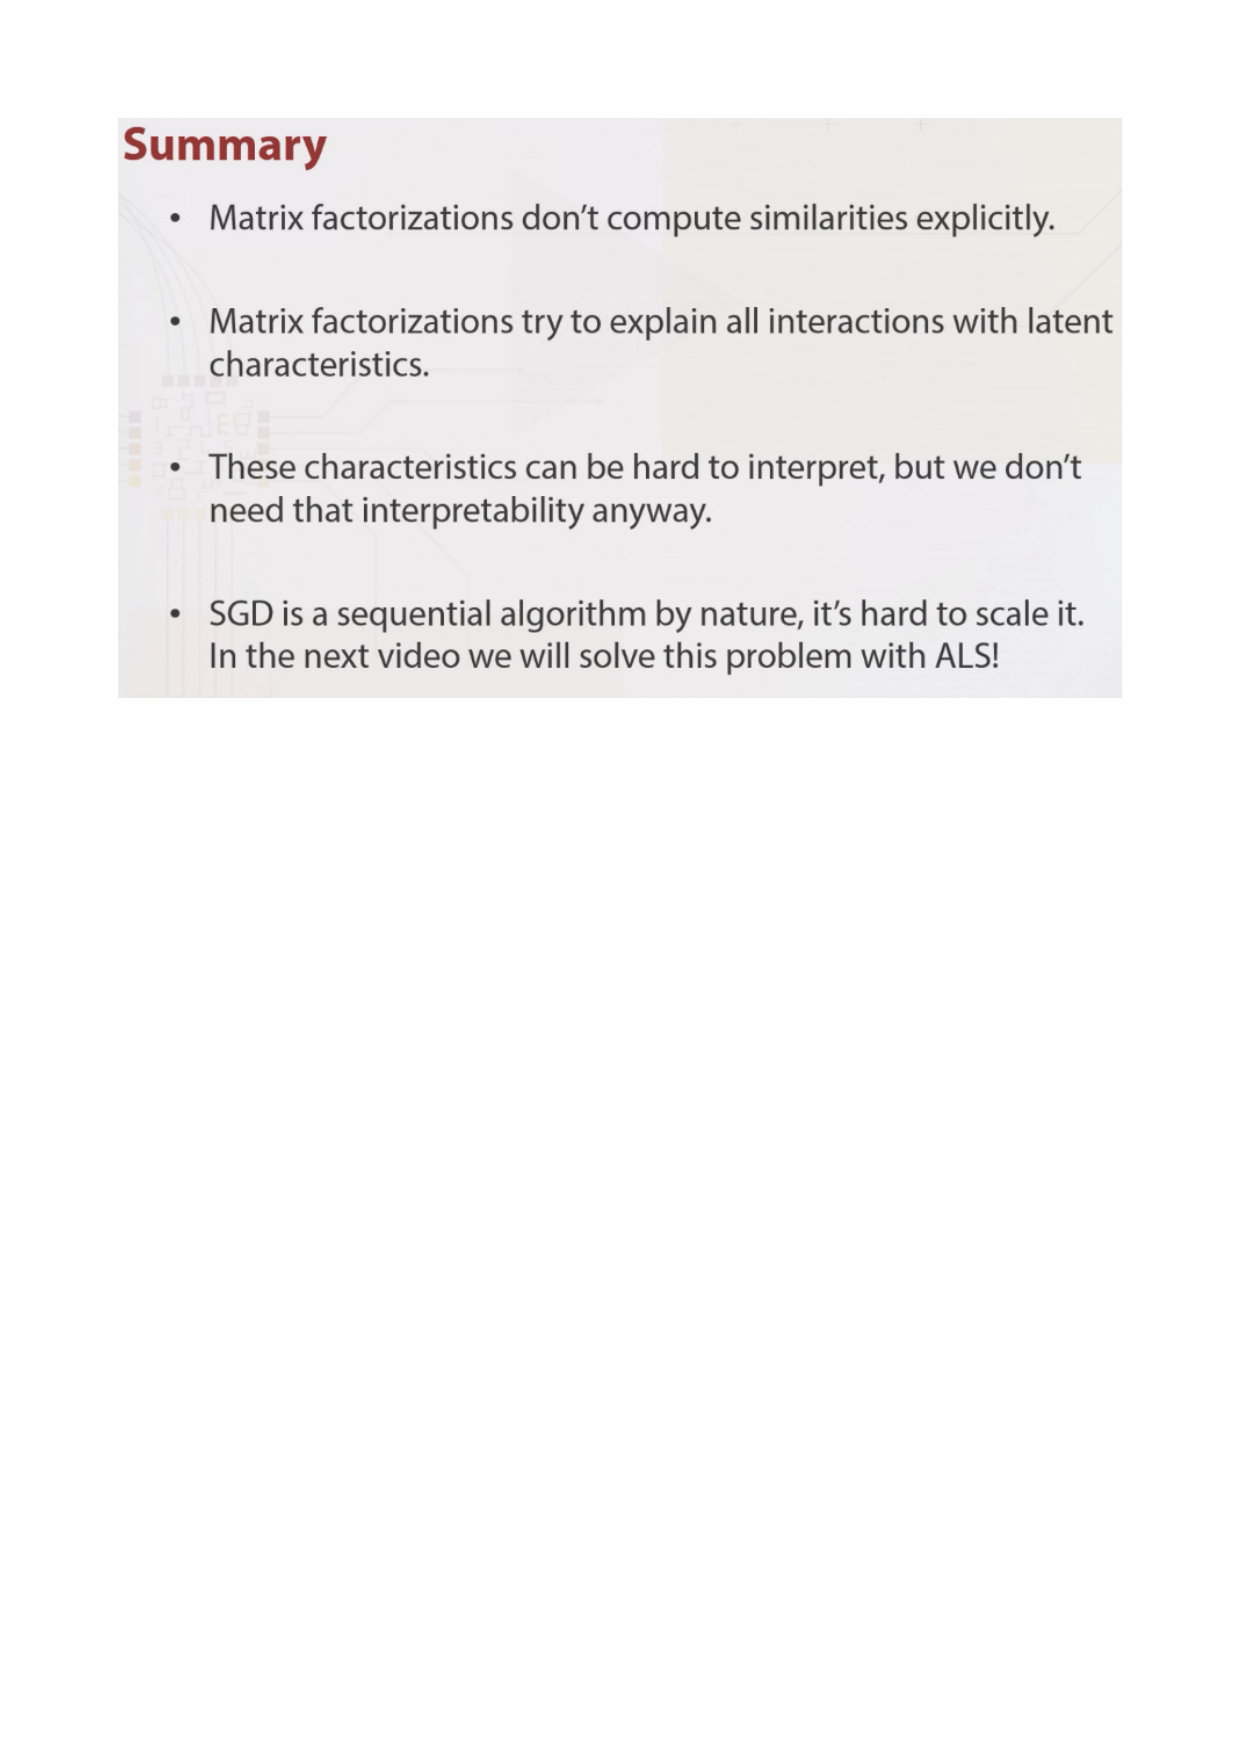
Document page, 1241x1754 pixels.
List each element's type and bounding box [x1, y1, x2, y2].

picture [118, 118, 1123, 698]
